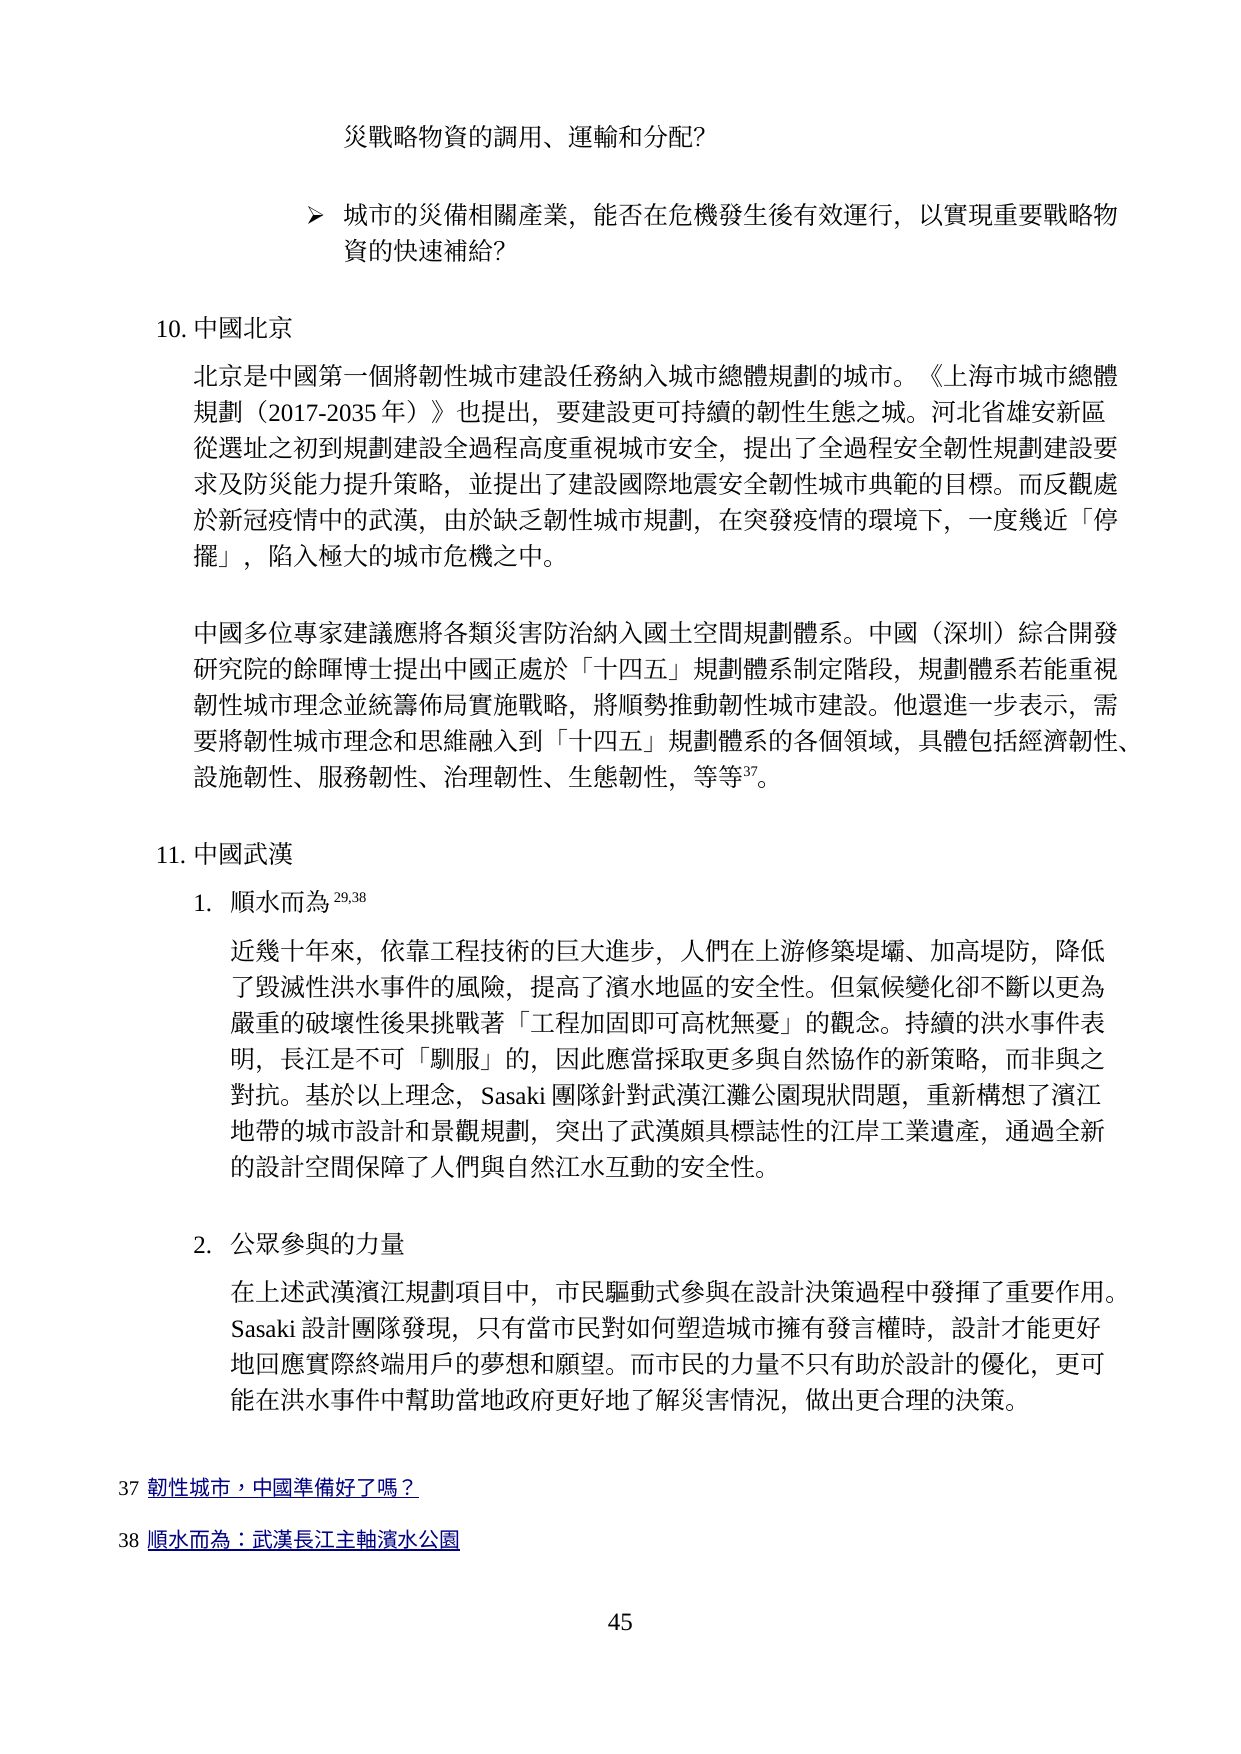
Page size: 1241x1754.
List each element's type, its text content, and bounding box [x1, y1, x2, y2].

list 災戰略物資的調用、運輸和分配？ [306, 118, 1122, 183]
list 北京是中國第一個將韌性城市建設任務納入城市總體規劃的城市。《上海市城市總體規劃（2017-2035年）》也提出，要建設更可持續的韌性生態之城。河北省雄安新區從選址之初到規劃建設全過程高度重視城市安全，提出了全過程安全韌性規劃建設要求及防災能力提升策略，並提出了建設國際地震安全韌性城市典範的目標。而反觀處於新冠疫情中的武漢，由於缺乏韌性城市規劃，在突發疫情的環境下，一度幾近「停擺」，陷入極大的城市危機之中。 [156, 357, 1122, 601]
list 近幾十年來，依靠工程技術的巨大進步，人們在上游修築堤壩、加高堤防，降低了毀滅性洪水事件的風險，提高了濱水地區的安全性。但氣候變化卻不斷以更為嚴重的破壞性後果挑戰著「工程加固即可高枕無憂」的觀念。持續的洪水事件表明，長江是不可「馴服」的，因此應當採取更多與自然協作的新策略，而非與之對抗。基於以上理念，Sasaki團隊針對武漢江灘公園現狀問題，重新構想了濱江地帶的城市設計和景觀規劃，突出了武漢頗具標誌性的江岸工業遺產，通過全新的設計空間保障了人們與自然江水互動的安全性。 [193, 932, 1122, 1212]
list 在上述武漢濱江規劃項目中，市民驅動式參與在設計決策過程中發揮了重要作用。Sasaki設計團隊發現，只有當市民對如何塑造城市擁有發言權時，設計才能更好地回應實際終端用戶的夢想和願望。而市民的力量不只有助於設計的優化，更可能在洪水事件中幫助當地政府更好地了解災害情況，做出更合理的決策。 [193, 1273, 1122, 1445]
list 中國武漢 [156, 835, 1122, 871]
list 韌性城市，中國準備好了嗎？ [118, 1473, 1122, 1525]
list 順水而為：武漢長江主軸濱水公園 [118, 1525, 1122, 1578]
list 中國多位專家建議應將各類災害防治納入國土空間規劃體系。中國（深圳）綜合開發研究院的餘暉博士提出中國正處於「十四五」規劃體系制定階段，規劃體系若能重視韌性城市理念並統籌佈局實施戰略，將順勢推動韌性城市建設。他還進一步表示，需要將韌性城市理念和思維融入到「十四五」規劃體系的各個領域，具體包括經濟韌性、設施韌性、服務韌性、治理韌性、生態韌性，等等。 [156, 614, 1122, 822]
list 順水而為29, [193, 883, 1122, 919]
list 城市的災備相關產業，能否在危機發生後有效運行，以實現重要戰略物資的快速補給？ [306, 195, 1122, 296]
list 公眾參與的力量 [193, 1224, 1122, 1260]
list 中國北京 [156, 308, 1122, 344]
